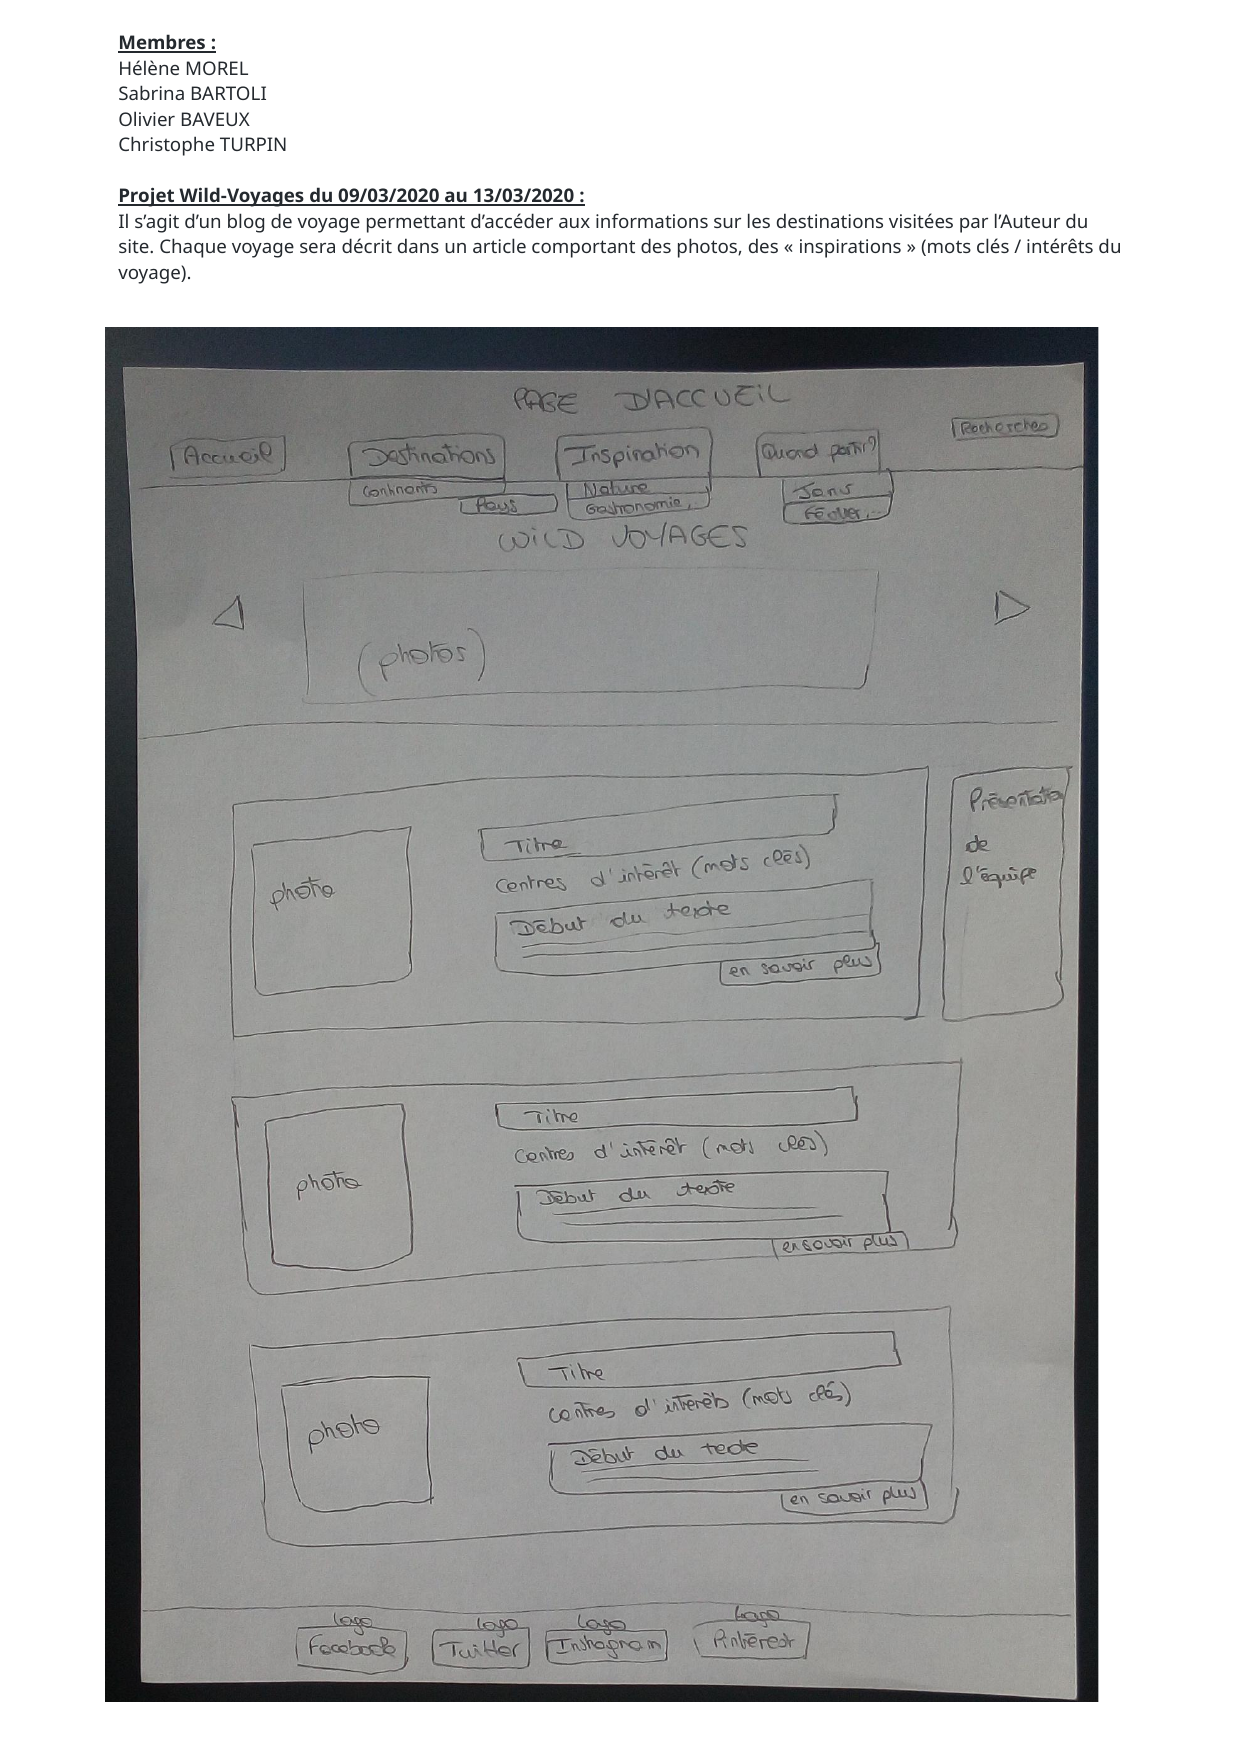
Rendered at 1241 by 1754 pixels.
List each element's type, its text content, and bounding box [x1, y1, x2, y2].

text Projet Wild-Voyages du 09/03/2020 au 13/03/2020 : [118, 183, 1122, 208]
text Hélène MOREL [118, 55, 1122, 81]
text Sabrina BARTOLI [118, 81, 1122, 106]
text Membres : [118, 29, 1122, 55]
text Olivier BAVEUX [118, 106, 1122, 132]
picture [105, 327, 1099, 825]
text Christophe TURPIN [118, 132, 1122, 157]
text Il s’agit d’un blog de voyage permettant d’accéder aux informations sur les destinations visitées par l’Auteur du site. Chaque voyage sera décrit dans un article comportant des photos, des « inspirations » (mots clés / intérêts du voyage). [118, 208, 1122, 285]
